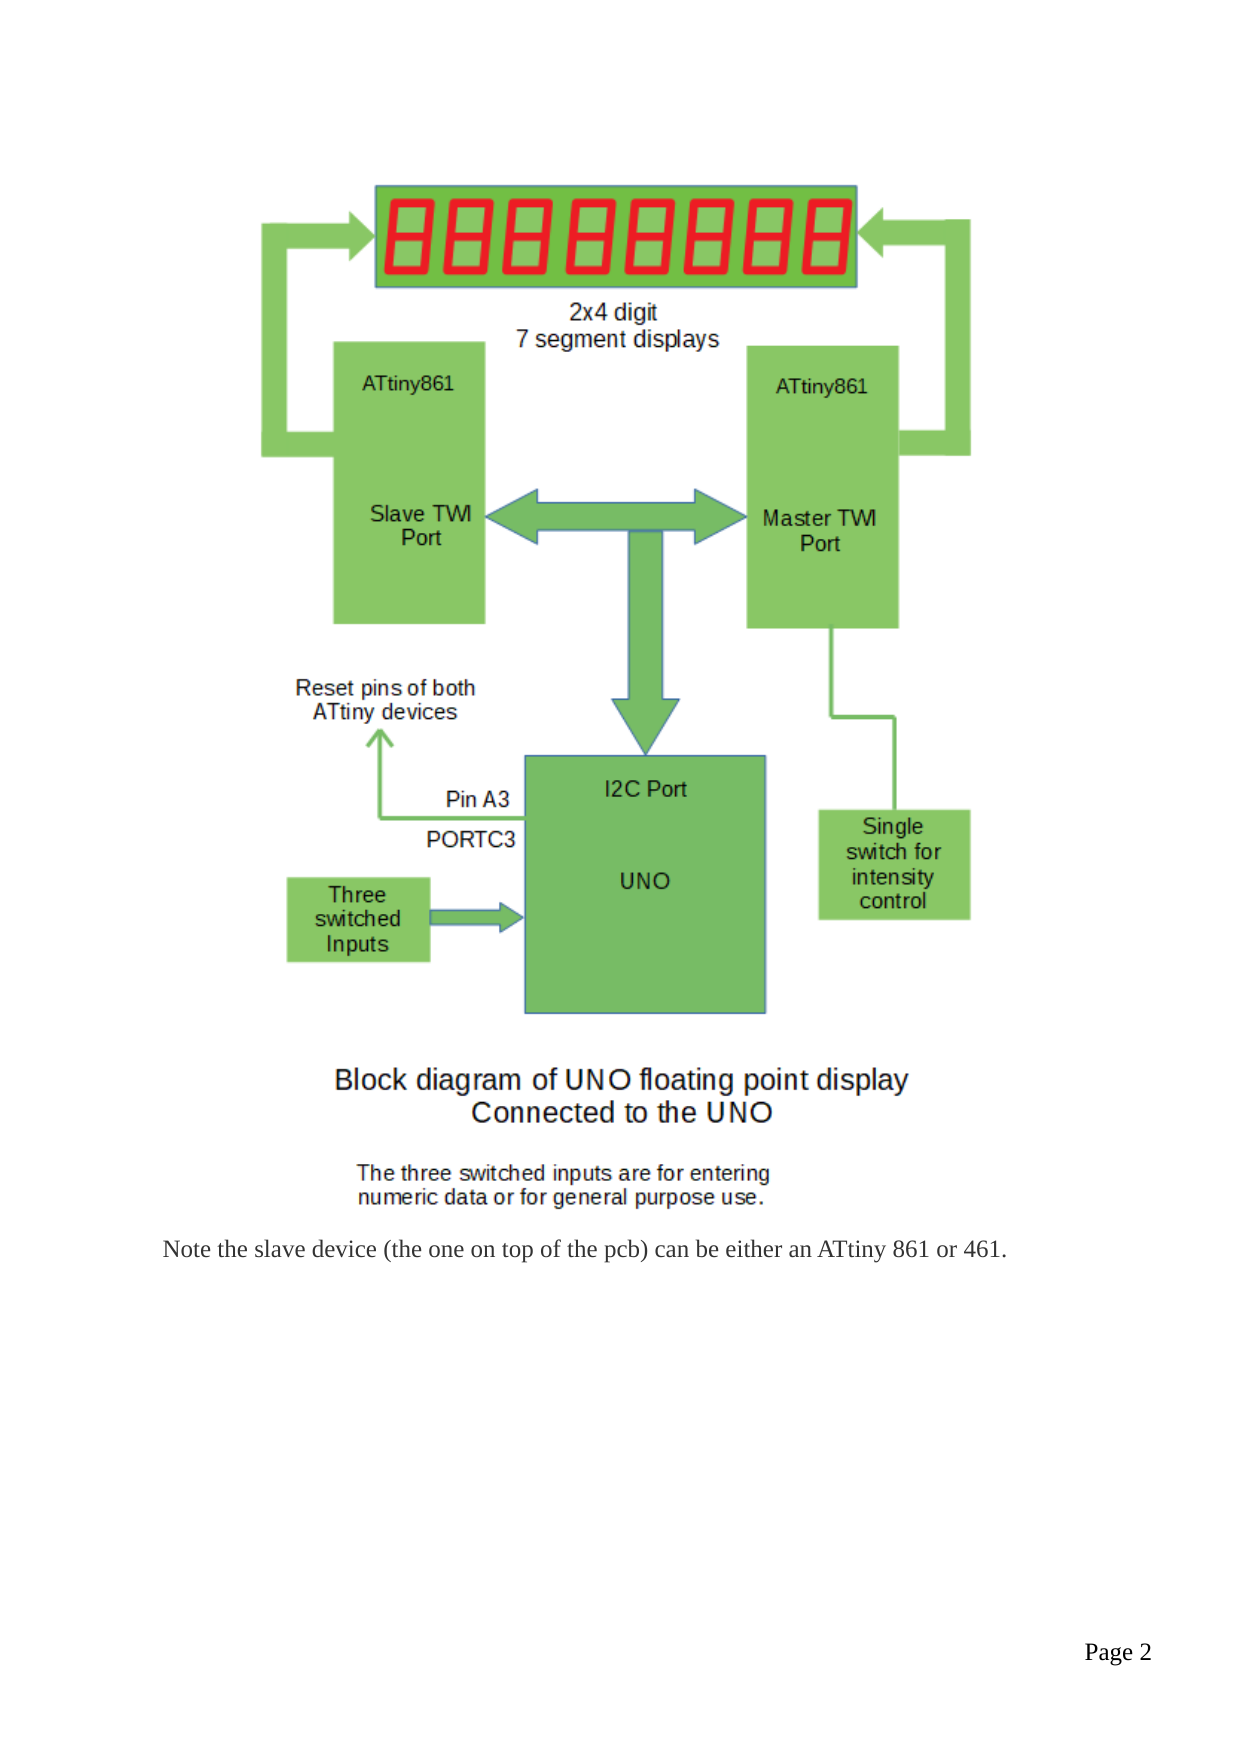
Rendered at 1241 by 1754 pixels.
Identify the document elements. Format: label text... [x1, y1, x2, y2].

picture [242, 154, 998, 1230]
text Note the slave device (the one on top of the pcb) can be either an ATtiny 861 or 461. [90, 154, 1152, 1262]
